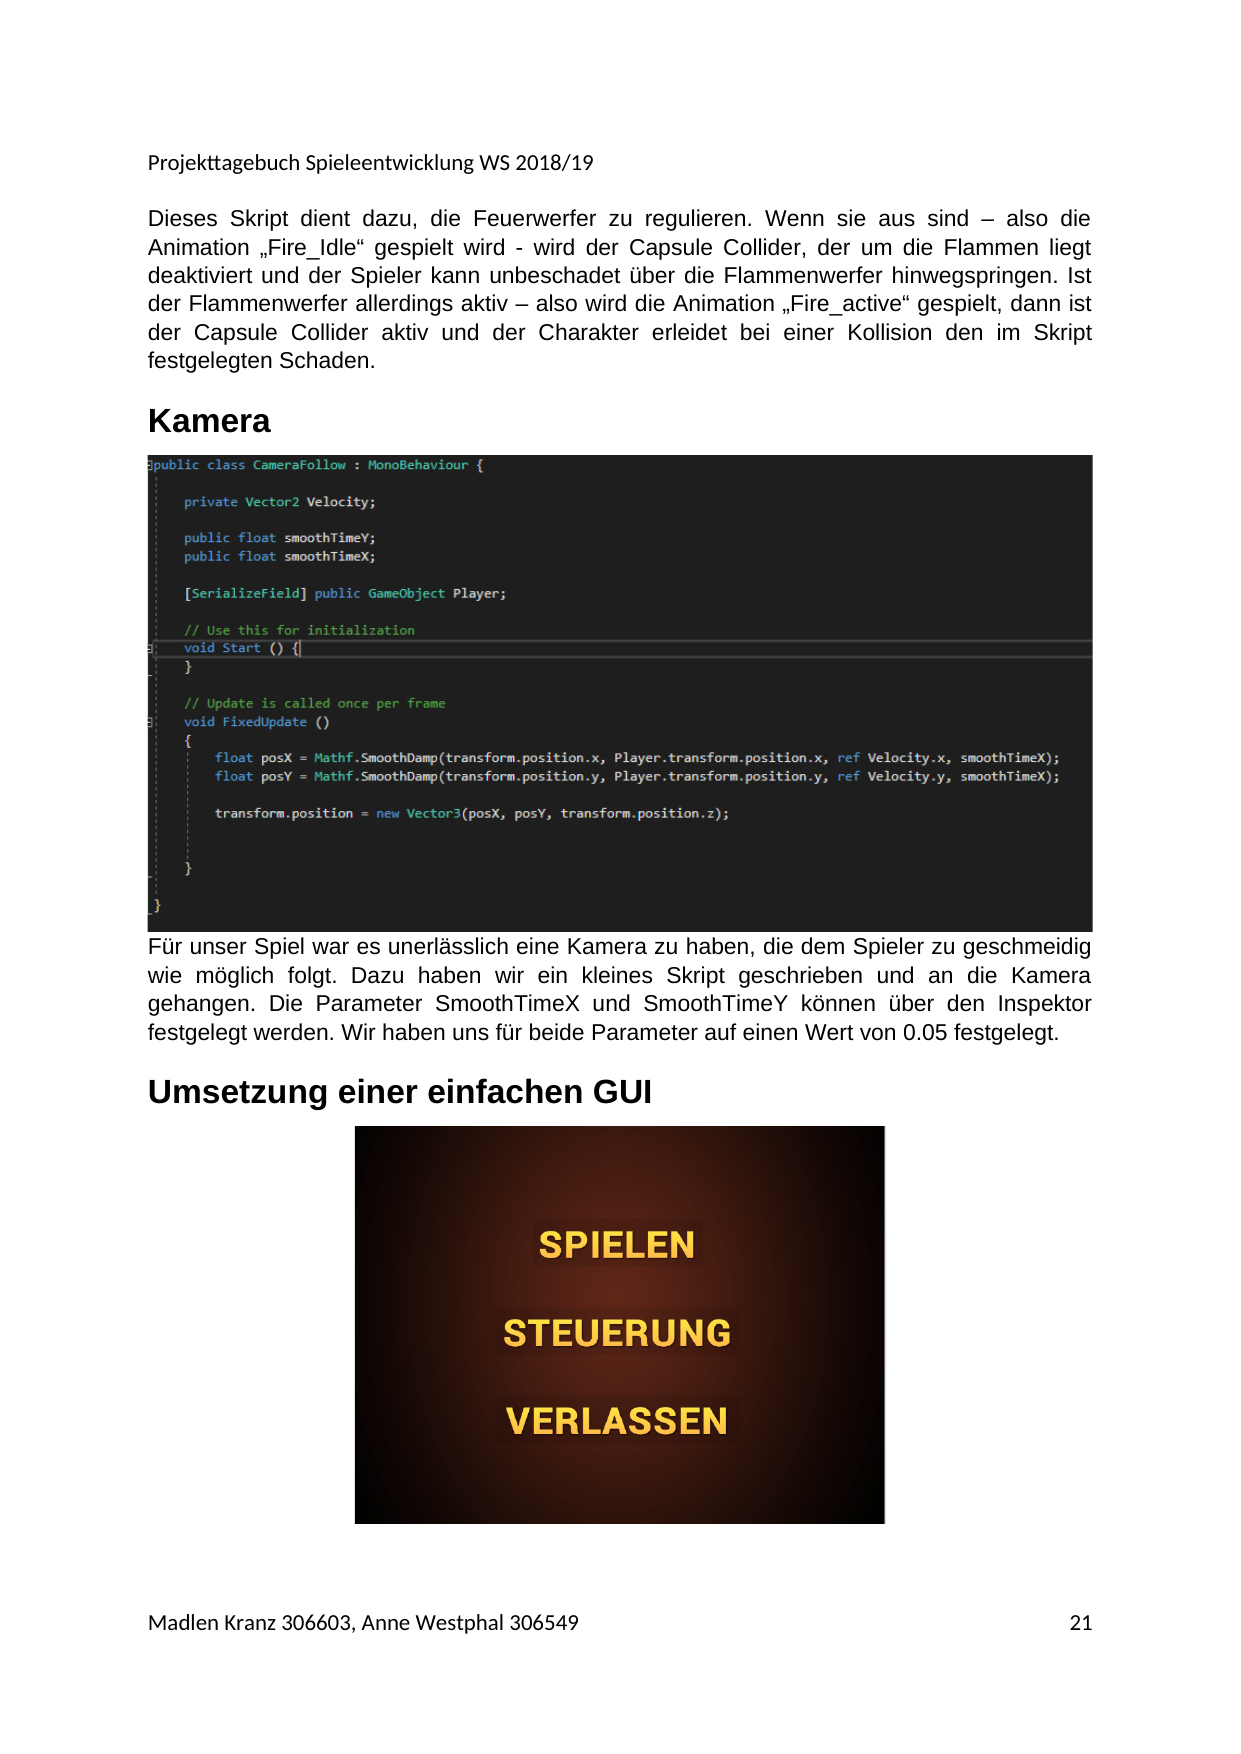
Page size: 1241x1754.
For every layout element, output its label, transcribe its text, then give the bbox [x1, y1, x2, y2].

subtitle Kamera [148, 401, 1093, 439]
text Dieses Skript dient dazu, die Feuerwerfer zu regulieren. Wenn sie aus sind – also die Animation „Fire_Idle“ gespielt wird - wird der Capsule Collider, der um die Flammen liegt deaktiviert und der Spieler kann unbeschadet über die Flammenwerfer hinwegspringen. Ist der Flammenwerfer allerdings aktiv – also wird die Animation „Fire_active“ gespielt, dann ist der Capsule Collider aktiv und der Charakter erleidet bei einer Kollision den im Skript festgelegten Schaden. [148, 205, 1093, 374]
picture [147, 455, 1093, 932]
text Für unser Spiel war es unerlässlich eine Kamera zu haben, die dem Spieler zu geschmeidig wie möglich folgt. Dazu haben wir ein kleines Skript geschrieben und an die Kamera gehangen. Die Parameter SmoothTimeX und SmoothTimeY können über den Inspektor festgelegt werden. Wir haben uns für beide Parameter auf einen Wert von 0.05 festgelegt. [148, 932, 1093, 1045]
subtitle Umsetzung einer einfachen GUI [148, 1072, 1093, 1111]
picture [354, 1126, 886, 1524]
